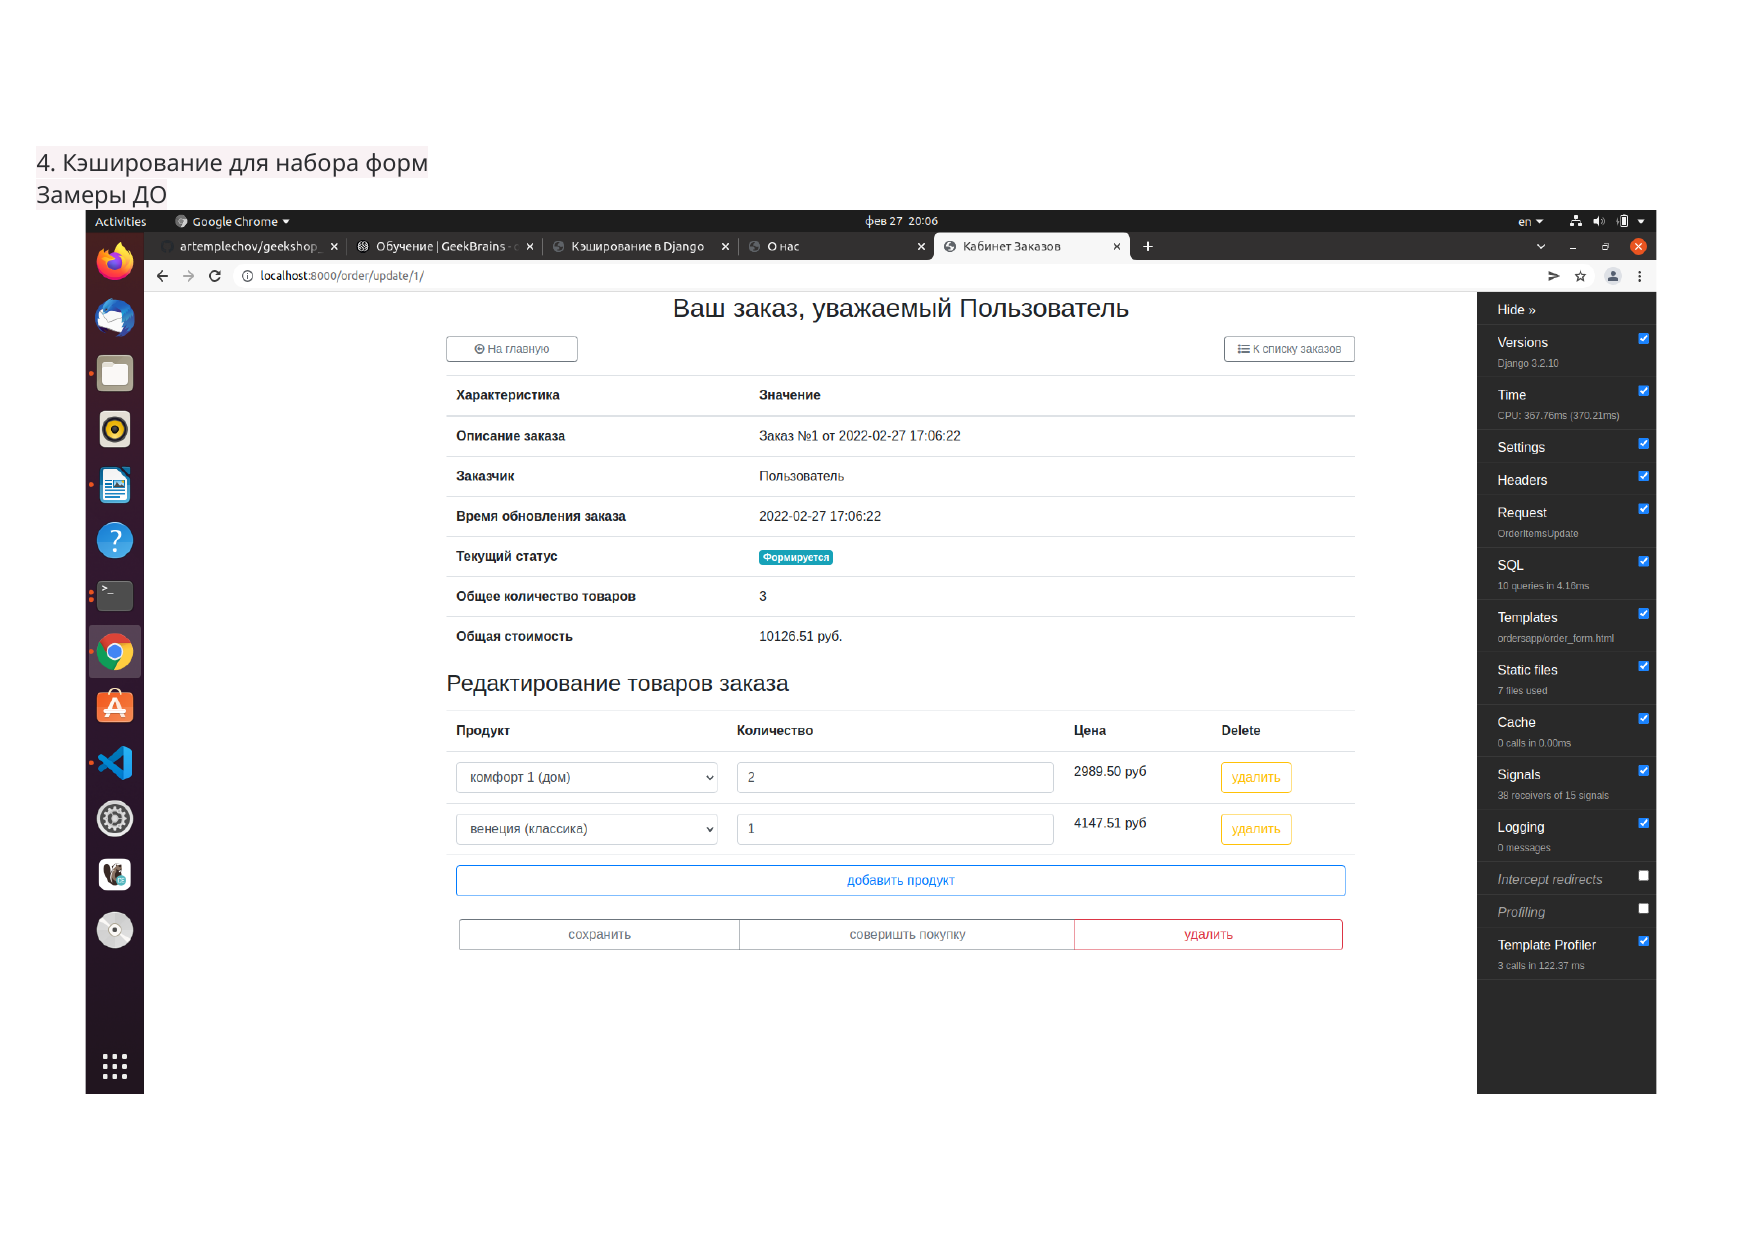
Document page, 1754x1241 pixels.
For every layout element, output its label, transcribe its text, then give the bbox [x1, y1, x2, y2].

text 4. Кэширование для набора форм [36, 146, 1706, 178]
picture [85, 210, 1657, 1094]
text Замеры ДО [36, 178, 1706, 210]
